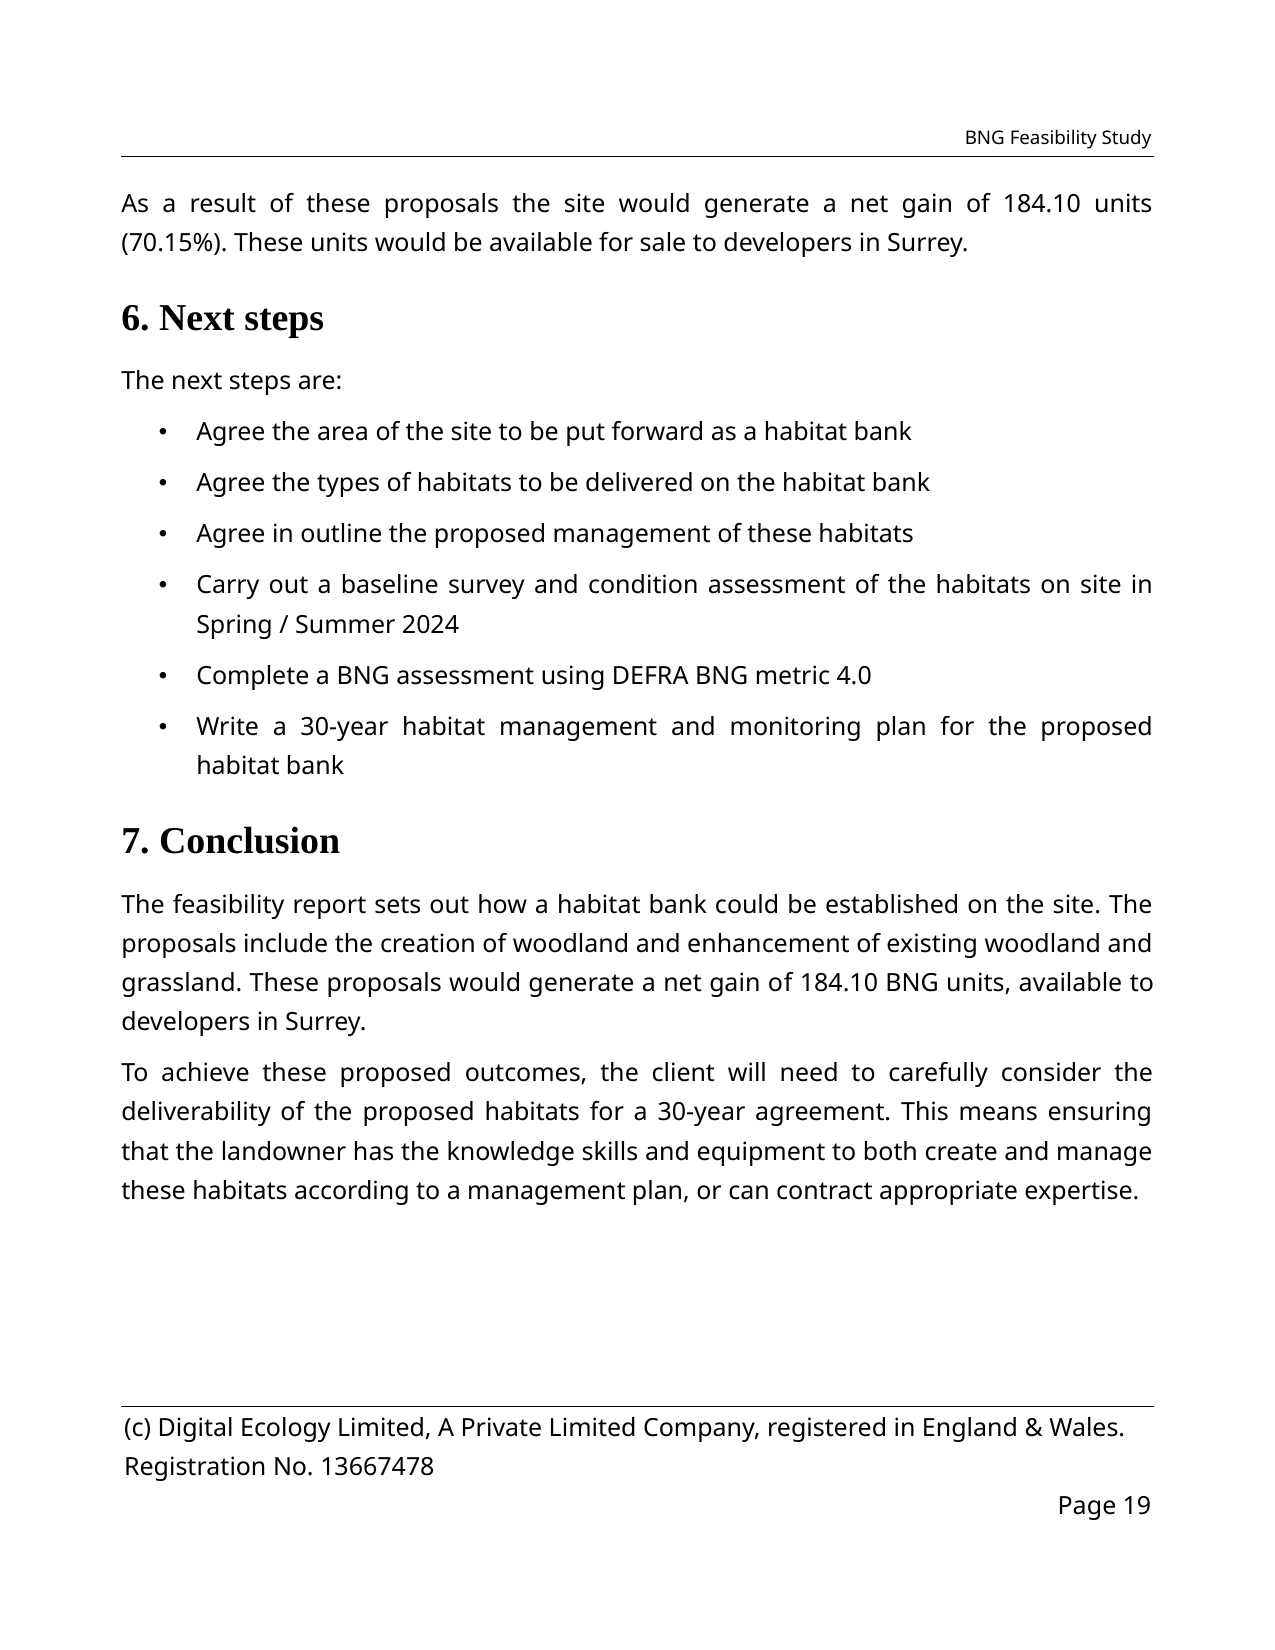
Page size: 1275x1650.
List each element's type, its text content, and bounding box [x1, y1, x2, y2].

list Write a 30-year habitat management and monitoring plan for the proposed habitat bank [158, 708, 1154, 782]
list Agree the area of the site to be put forward as a habitat bank [158, 414, 1154, 448]
list Agree the types of habitats to be delivered on the habitat bank [158, 465, 1154, 499]
subtitle 6. Next steps [121, 294, 1154, 338]
list Complete a BNG assessment using DEFRA BNG metric 4.0 [158, 657, 1154, 691]
subtitle PAGEBREAK [121, 1281, 1154, 1295]
text As a result of these proposals the site would generate a net gain of 184.10 units (70.15%). These units would be available for sale to developers in Surrey. [121, 185, 1154, 258]
text To achieve these proposed outcomes, the client will need to carefully consider the deliverability of the proposed habitats for a 30-year agreement. This means ensuring that the landowner has the knowledge skills and equipment to both create and manage these habitats according to a management plan, or can contract appropriate expertise. [121, 1055, 1154, 1206]
subtitle 7. Conclusion [121, 818, 1154, 861]
list Carry out a baseline survey and condition assessment of the habitats on site in Spring / Summer 2024 [158, 567, 1154, 640]
text The next steps are: [121, 363, 1154, 397]
text The feasibility report sets out how a habitat bank could be established on the site. The proposals include the creation of woodland and enhancement of existing woodland and grassland. These proposals would generate a net gain of 184.10 BNG units, available to developers in Surrey. [121, 886, 1154, 1038]
list Agree in outline the proposed management of these habitats [158, 516, 1154, 550]
